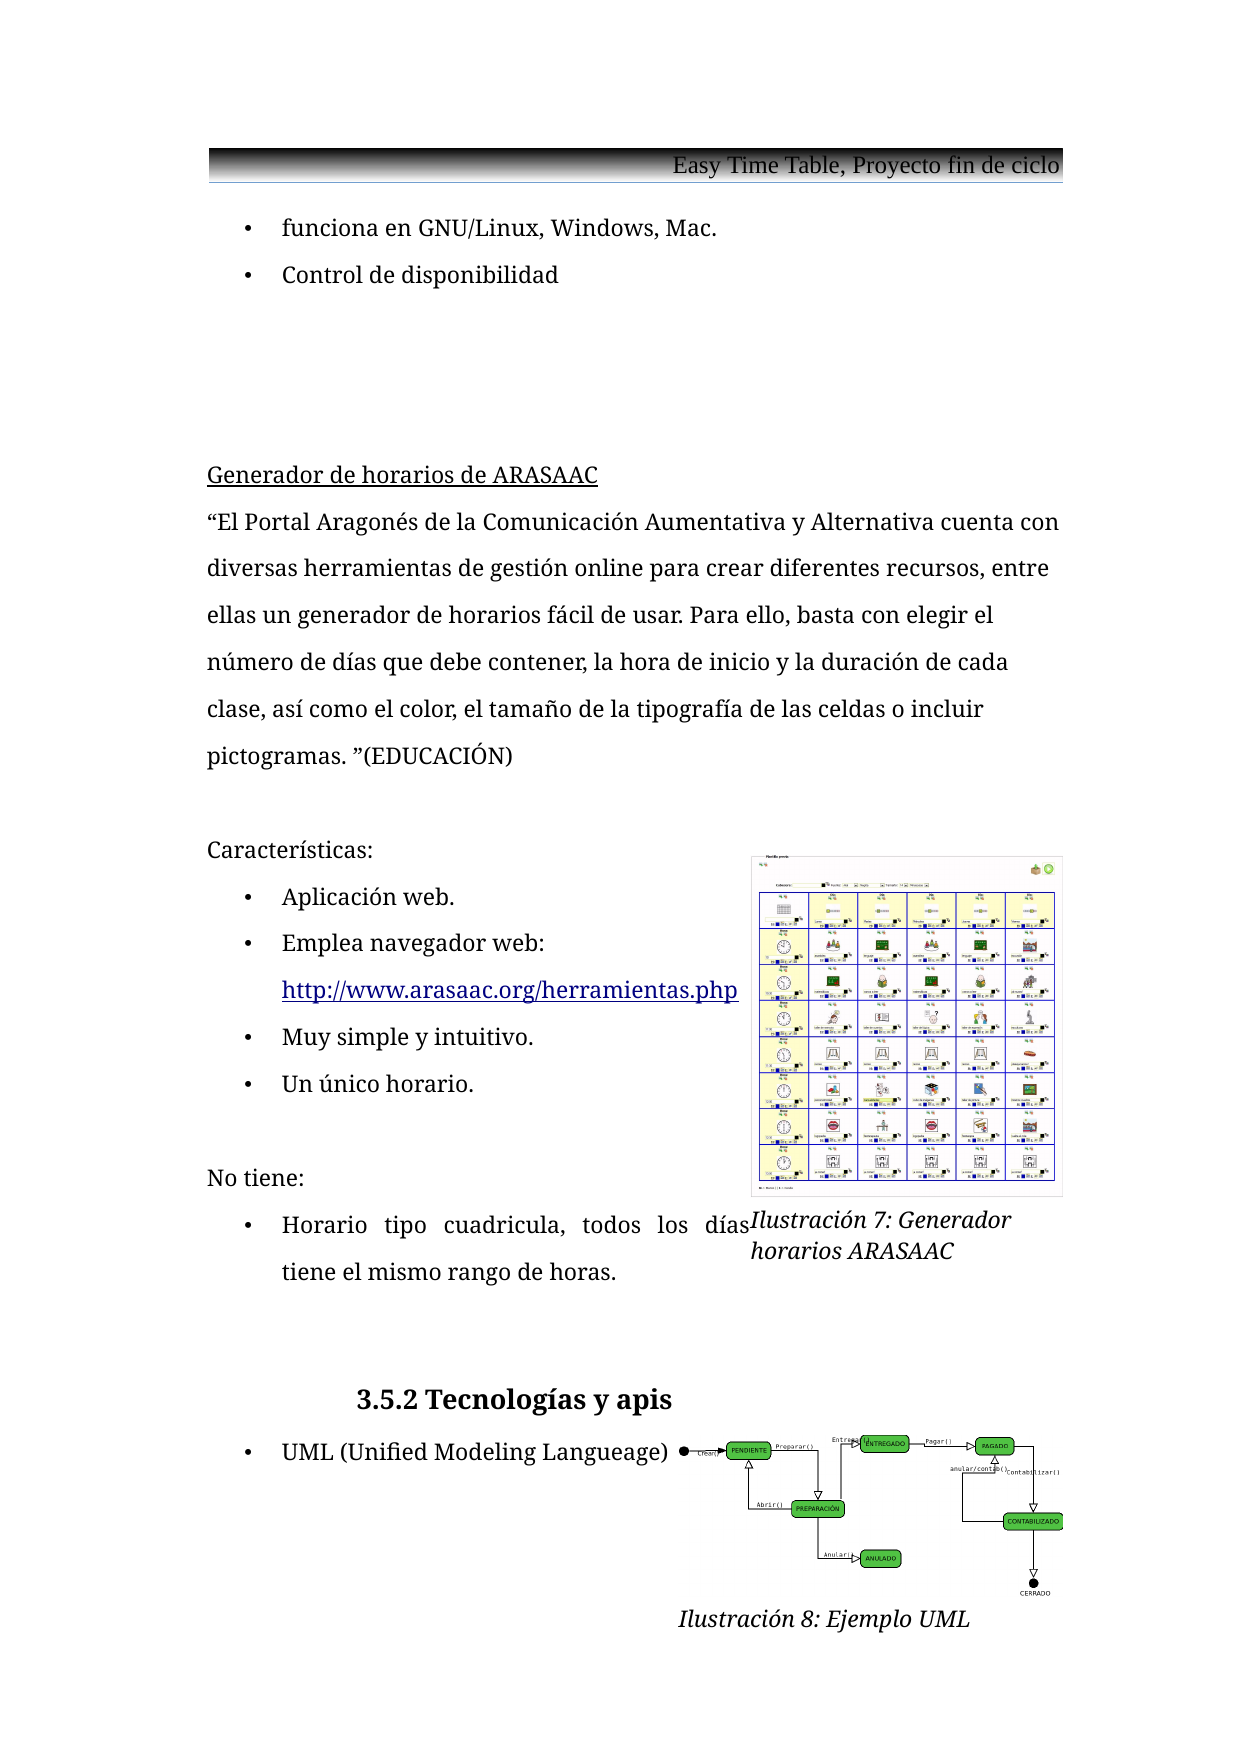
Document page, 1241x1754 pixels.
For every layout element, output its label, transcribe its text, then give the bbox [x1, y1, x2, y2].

list UML (Unified Modeling Langueage) [244, 1436, 678, 1467]
picture [750, 855, 1063, 1198]
text No tiene: [207, 1162, 750, 1193]
picture [678, 1435, 1063, 1597]
text Ilustración 8: Ejemplo UML [678, 1597, 1063, 1634]
list Control de disponibilidad [244, 259, 1063, 290]
text Características: [207, 834, 1063, 865]
text 3.5.2 Tecnologías y apis [207, 1381, 1063, 1417]
text Ilustración 7: Generador horarios ARASAAC [750, 1198, 1063, 1266]
text “El Portal Aragonés de la Comunicación Aumentativa y Alternativa cuenta con diversas herramientas de gestión online para crear diferentes recursos, entre ellas un generador de horarios fácil de usar. Para ello, basta con elegir el número de días que debe contener, la hora de inicio y la duración de cada clase, así como el color, el tamaño de la tipografía de las celdas o incluir pictogramas. ”(EDUCACIÓN) [207, 506, 1063, 771]
text Generador de horarios de ARASAAC [207, 459, 1063, 490]
text [678, 1422, 1063, 1435]
list Aplicación web. [244, 881, 750, 912]
list Muy simple y intuitivo. [244, 1021, 750, 1052]
list Horario tipo cuadricula, todos los días tiene el mismo rango de horas. [244, 1209, 1063, 1287]
list Un único horario. [244, 1068, 750, 1099]
list Emplea navegador web: [244, 927, 750, 959]
list http://www.arasaac.org/herramientas.php [244, 974, 750, 1006]
list funciona en GNU/Linux, Windows, Mac. [244, 212, 1063, 243]
